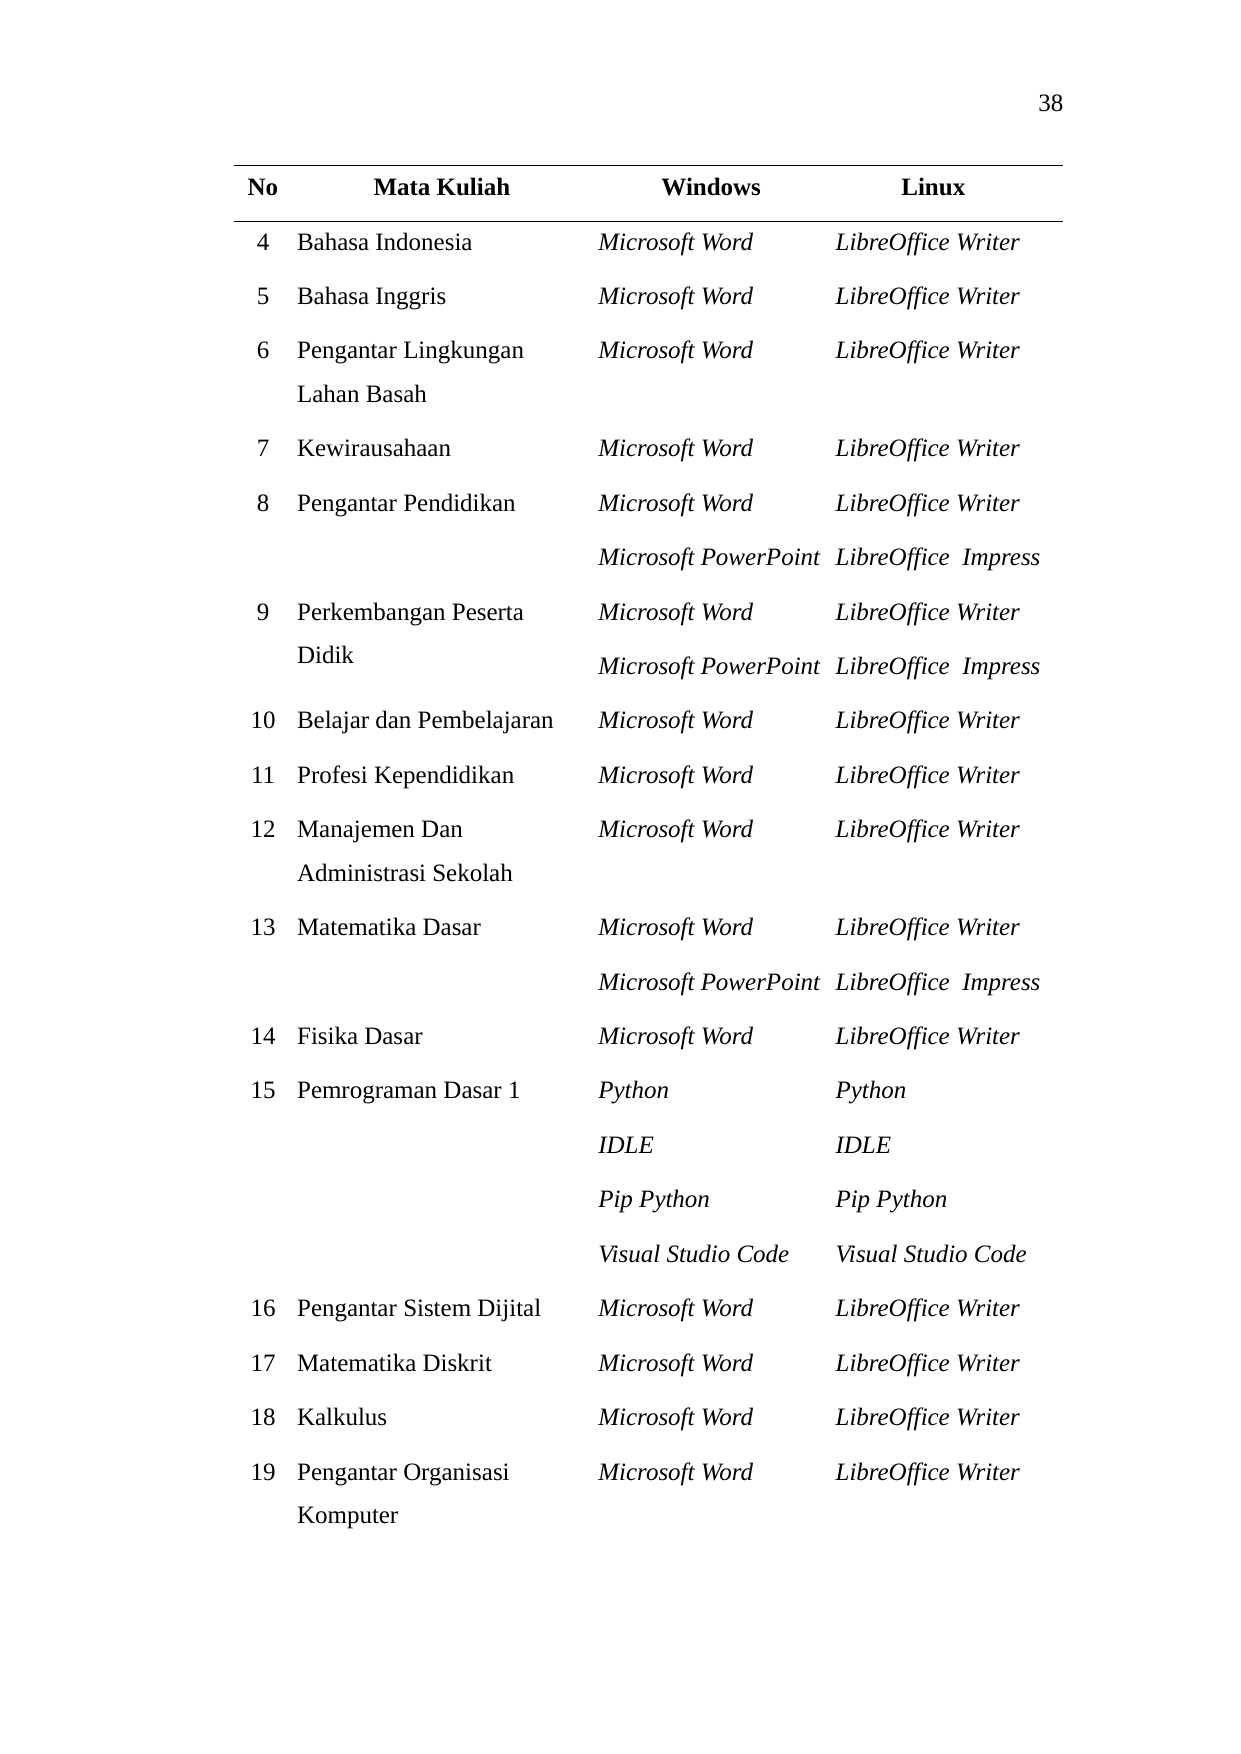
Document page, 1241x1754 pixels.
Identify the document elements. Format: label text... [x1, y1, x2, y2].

table_cell Pengantar Lingkungan Lahan Basah [291, 330, 592, 427]
table_cell LibreOffice Writer [830, 482, 1063, 536]
table_cell LibreOffice Impress [830, 536, 1063, 591]
table_cell Microsoft Word [592, 700, 829, 754]
table_cell Microsoft Word [592, 809, 829, 906]
table_cell Visual Studio Code [830, 1233, 1063, 1288]
table_cell Matematika Diskrit [291, 1342, 592, 1397]
table_cell Microsoft Word [592, 330, 829, 427]
table_cell 16 [234, 1288, 291, 1342]
table_cell LibreOffice Writer [830, 428, 1063, 482]
table_cell Pemrograman Dasar 1 [291, 1070, 592, 1288]
table_cell 19 [234, 1451, 291, 1549]
table_cell Matematika Dasar [291, 906, 592, 1015]
table_cell LibreOffice Impress [830, 645, 1063, 700]
table_cell Microsoft Word [592, 1015, 829, 1070]
table_cell 13 [234, 906, 291, 1015]
table_cell LibreOffice Writer [830, 906, 1063, 961]
table_cell Microsoft Word [592, 591, 829, 645]
table_header No [234, 166, 291, 221]
table_cell 10 [234, 700, 291, 754]
table_cell Microsoft Word [592, 906, 829, 961]
table_cell LibreOffice Writer [830, 1342, 1063, 1397]
table_cell Microsoft Word [592, 1288, 829, 1342]
table_cell 7 [234, 428, 291, 482]
table_cell Bahasa Inggris [291, 275, 592, 330]
table_cell Pengantar Organisasi Komputer [291, 1451, 592, 1549]
table_cell Microsoft Word [592, 1397, 829, 1451]
table_cell LibreOffice Writer [830, 275, 1063, 330]
table_cell Microsoft PowerPoint [592, 536, 829, 591]
table_cell Microsoft Word [592, 1451, 829, 1549]
table_cell Fisika Dasar [291, 1015, 592, 1070]
table_cell Microsoft Word [592, 1342, 829, 1397]
table_cell 4 [234, 222, 291, 275]
table_cell Manajemen Dan Administrasi Sekolah [291, 809, 592, 906]
table_cell Microsoft Word [592, 754, 829, 809]
table_cell Bahasa Indonesia [291, 222, 592, 275]
table_cell LibreOffice Writer [830, 1015, 1063, 1070]
table_cell LibreOffice Writer [830, 591, 1063, 645]
table_cell Visual Studio Code [592, 1233, 829, 1288]
table_cell LibreOffice Writer [830, 222, 1063, 275]
table_cell Python [592, 1070, 829, 1124]
table_header Mata Kuliah [291, 166, 592, 221]
table_cell 12 [234, 809, 291, 906]
table_cell Microsoft PowerPoint [592, 645, 829, 700]
table_cell LibreOffice Writer [830, 1451, 1063, 1549]
table_cell Pengantar Pendidikan [291, 482, 592, 591]
table_cell Python [830, 1070, 1063, 1124]
table_cell LibreOffice Writer [830, 809, 1063, 906]
table_cell 11 [234, 754, 291, 809]
table_cell Pip Python [830, 1179, 1063, 1233]
table_cell LibreOffice Writer [830, 330, 1063, 427]
table_cell Pip Python [592, 1179, 829, 1233]
table_cell 5 [234, 275, 291, 330]
table_cell Kalkulus [291, 1397, 592, 1451]
table_cell Perkembangan Peserta Didik [291, 591, 592, 700]
table_cell LibreOffice Writer [830, 1397, 1063, 1451]
table_cell LibreOffice Writer [830, 700, 1063, 754]
table_cell LibreOffice Writer [830, 754, 1063, 809]
table_cell Kewirausahaan [291, 428, 592, 482]
table_header Windows [592, 166, 829, 221]
table_cell IDLE [592, 1124, 829, 1179]
table_cell 15 [234, 1070, 291, 1288]
table_cell 9 [234, 591, 291, 700]
table_cell 17 [234, 1342, 291, 1397]
table_cell Profesi Kependidikan [291, 754, 592, 809]
table_header Linux [830, 166, 1063, 221]
table_cell 6 [234, 330, 291, 427]
table_cell IDLE [830, 1124, 1063, 1179]
table_cell Microsoft Word [592, 482, 829, 536]
table_cell 14 [234, 1015, 291, 1070]
table_cell Microsoft PowerPoint [592, 961, 829, 1015]
table_cell LibreOffice Writer [830, 1288, 1063, 1342]
table_cell 18 [234, 1397, 291, 1451]
table_cell Belajar dan Pembelajaran [291, 700, 592, 754]
table_cell Microsoft Word [592, 222, 829, 275]
table_cell Microsoft Word [592, 275, 829, 330]
table_cell 8 [234, 482, 291, 591]
table_cell Microsoft Word [592, 428, 829, 482]
table_cell LibreOffice Impress [830, 961, 1063, 1015]
table_cell Pengantar Sistem Dijital [291, 1288, 592, 1342]
